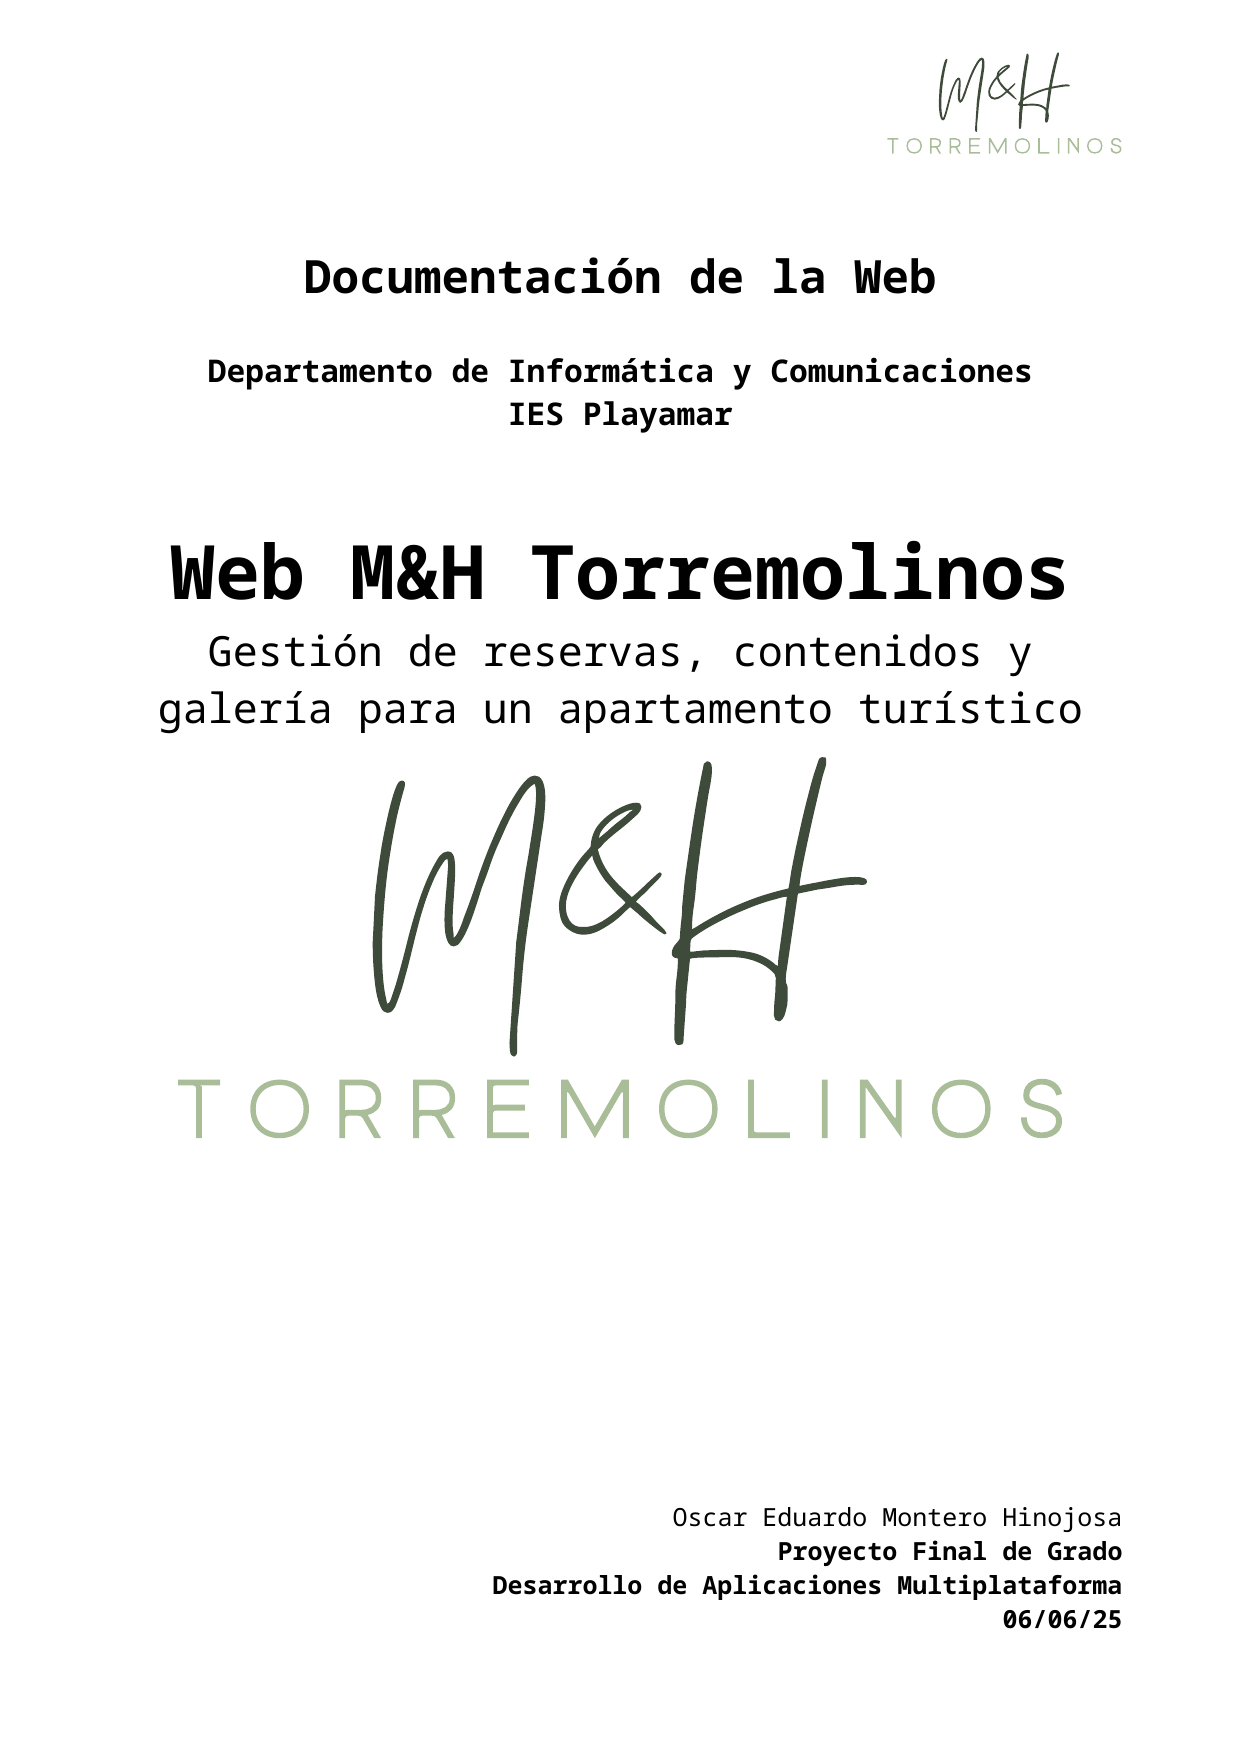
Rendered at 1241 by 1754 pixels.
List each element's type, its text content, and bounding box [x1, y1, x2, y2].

text IES Playamar [118, 392, 1122, 434]
text Gestión de reservas, contenidos y galería para un apartamento turístico [118, 622, 1122, 735]
text Departamento de Informática y Comunicaciones [118, 349, 1122, 392]
text Web M&H Torremolinos [118, 519, 1122, 622]
text Documentación de la Web [118, 244, 1122, 306]
